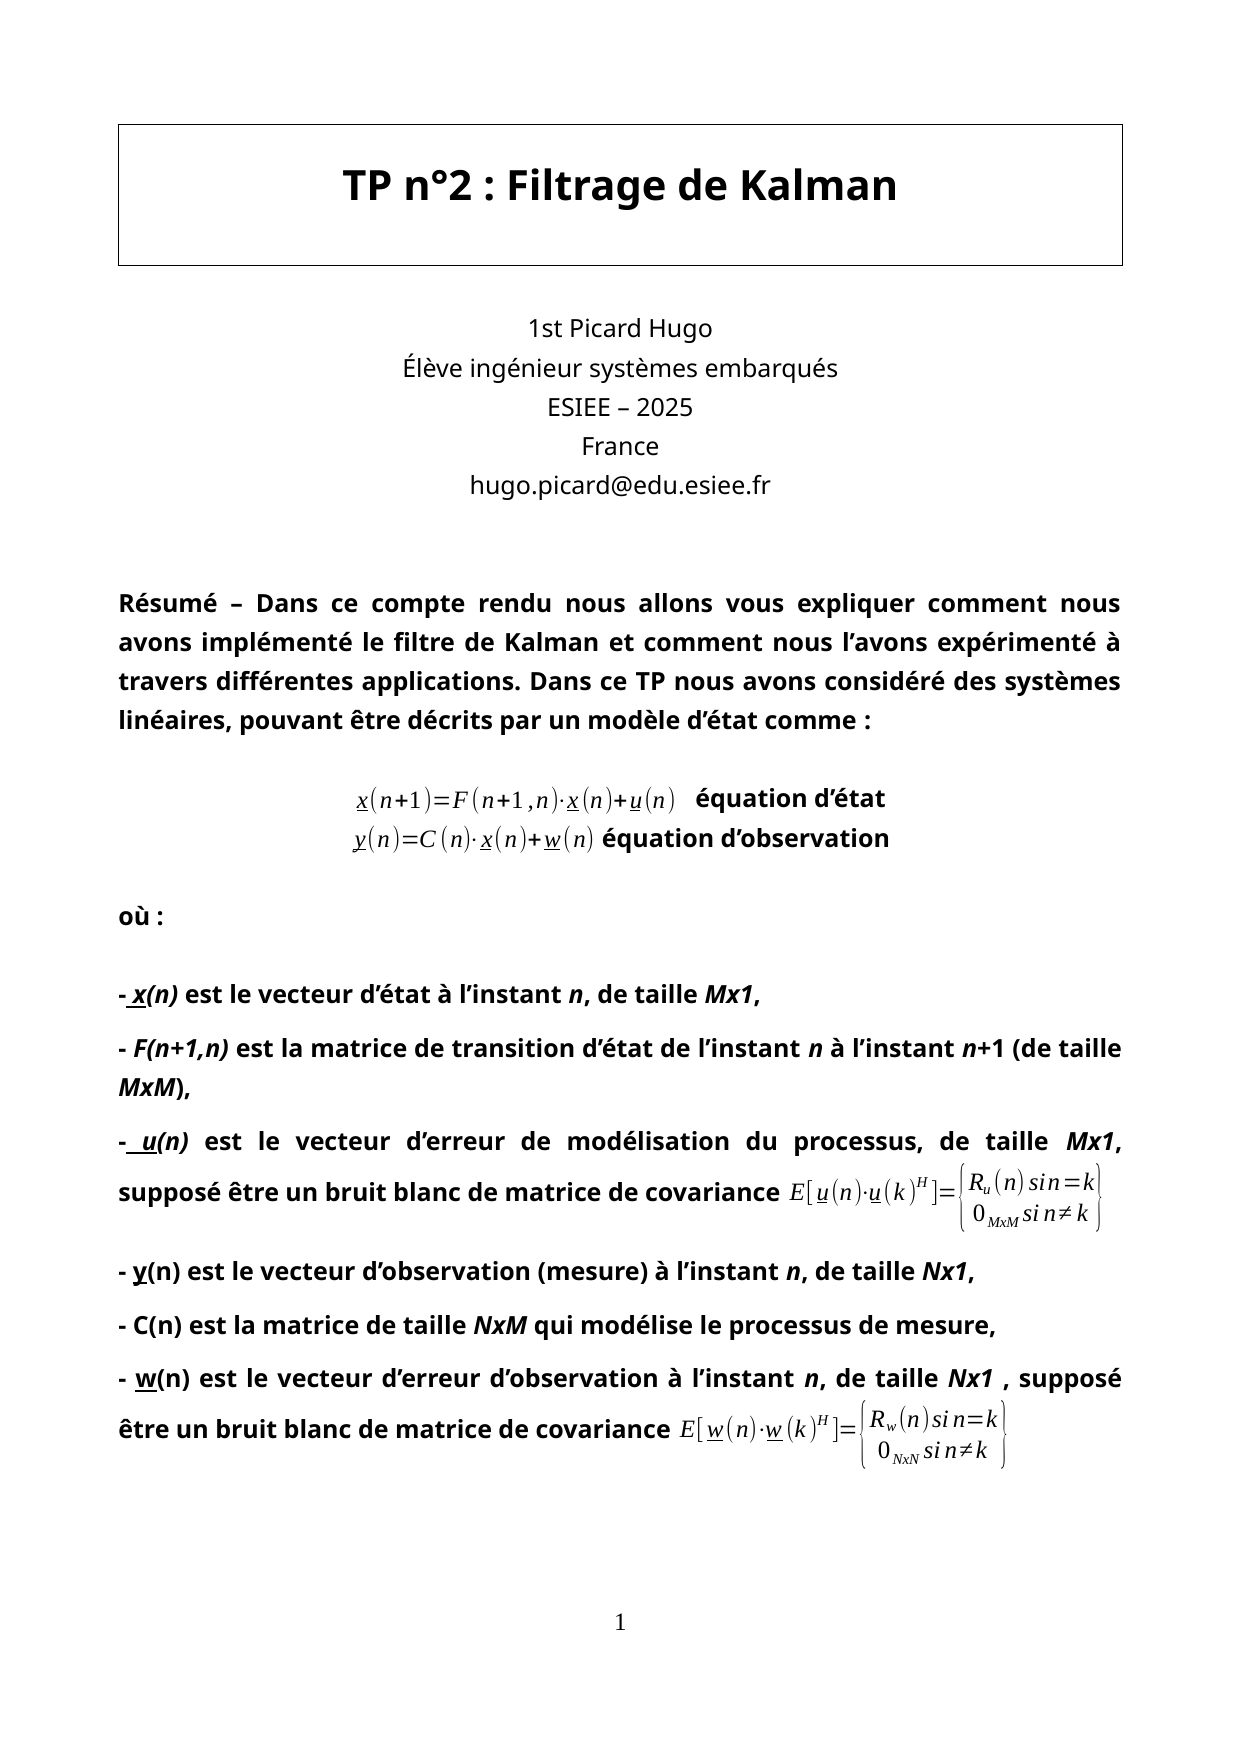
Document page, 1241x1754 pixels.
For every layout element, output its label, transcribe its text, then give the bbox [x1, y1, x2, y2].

text - x(n) est le vecteur d’état à l’instant n, de taille Mx1, [118, 977, 1122, 1011]
text - u(n) est le vecteur d’erreur de modélisation du processus, de taille Mx1, supposé être un bruit blanc de matrice de covariance [118, 1124, 1122, 1234]
table_header TP n°2 : Filtrage de Kalman [119, 125, 1122, 265]
text équation d’état [118, 781, 1122, 815]
text - w(n) est le vecteur d’erreur d’observation à l’instant n, de taille Nx1 , supposé être un bruit blanc de matrice de covariance [118, 1361, 1122, 1471]
text ESIEE – 2025 [118, 389, 1122, 423]
text France [118, 429, 1122, 463]
text - y(n) est le vecteur d’observation (mesure) à l’instant n, de taille Nx1, [118, 1254, 1122, 1288]
text Résumé – Dans ce compte rendu nous allons vous expliquer comment nous avons implémenté le filtre de Kalman et comment nous l’avons expérimenté à travers différentes applications. Dans ce TP nous avons considéré des systèmes linéaires, pouvant être décrits par un modèle d’état comme : [118, 585, 1122, 737]
text - C(n) est la matrice de taille NxM qui modélise le processus de mesure, [118, 1307, 1122, 1341]
text hugo.picard@edu.esiee.fr [118, 468, 1122, 502]
text où : [118, 899, 1122, 933]
text équation d’observation [118, 820, 1122, 854]
text Élève ingénieur systèmes embarqués [118, 350, 1122, 384]
text 1st Picard Hugo [118, 311, 1122, 345]
text - F(n+1,n) est la matrice de transition d’état de l’instant n à l’instant n+1 (de taille MxM), [118, 1031, 1122, 1104]
